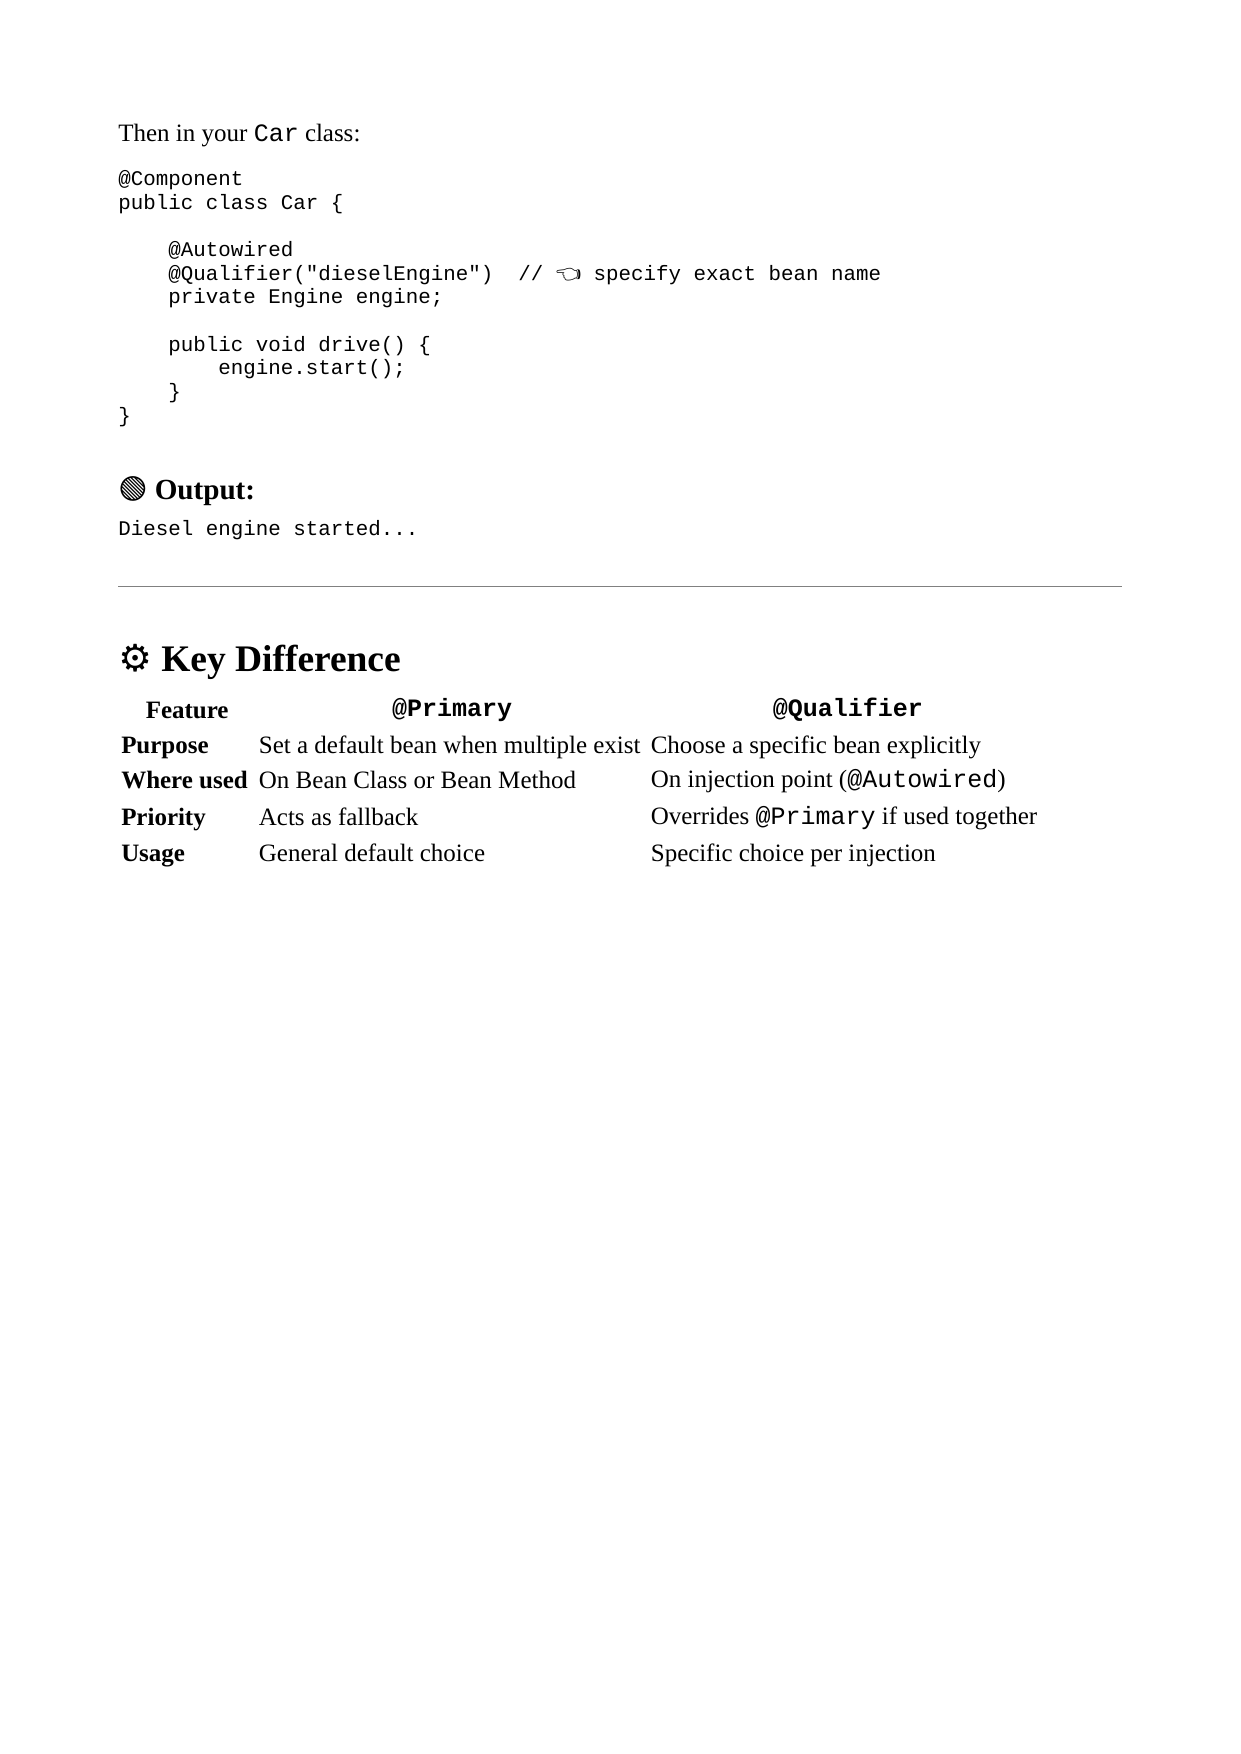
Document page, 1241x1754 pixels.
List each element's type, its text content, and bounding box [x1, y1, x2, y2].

table_header Feature [118, 692, 256, 727]
text @Autowired [118, 239, 1122, 263]
table_header @Primary [256, 692, 648, 727]
table_cell Specific choice per injection [648, 835, 1047, 869]
text public void drive() { [118, 334, 1122, 357]
text } [118, 381, 1122, 404]
table_cell On Bean Class or Bean Method [256, 761, 648, 798]
subtitle 🟢 Output: [118, 472, 1122, 506]
table_cell Set a default bean when multiple exist [256, 727, 648, 761]
text engine.start(); [118, 357, 1122, 381]
table_cell Choose a specific bean explicitly [648, 727, 1047, 761]
text Then in your Car class: [118, 118, 1122, 149]
text @Component [118, 168, 1122, 192]
text public class Car { [118, 192, 1122, 215]
table_cell General default choice [256, 835, 648, 869]
table_cell Where used [118, 761, 256, 798]
table_cell On injection point (@Autowired) [648, 761, 1047, 798]
table_cell Purpose [118, 727, 256, 761]
text } [118, 404, 1122, 428]
table_cell Acts as fallback [256, 798, 648, 835]
table_cell Priority [118, 798, 256, 835]
text @Qualifier("dieselEngine") // 👈 specify exact bean name [118, 263, 1122, 286]
table_header @Qualifier [648, 692, 1047, 727]
text private Engine engine; [118, 286, 1122, 310]
text Diesel engine started... [118, 518, 1122, 542]
table_cell Overrides @Primary if used together [648, 798, 1047, 835]
subtitle ⚙️ Key Difference [118, 637, 1122, 680]
table_cell Usage [118, 835, 256, 869]
